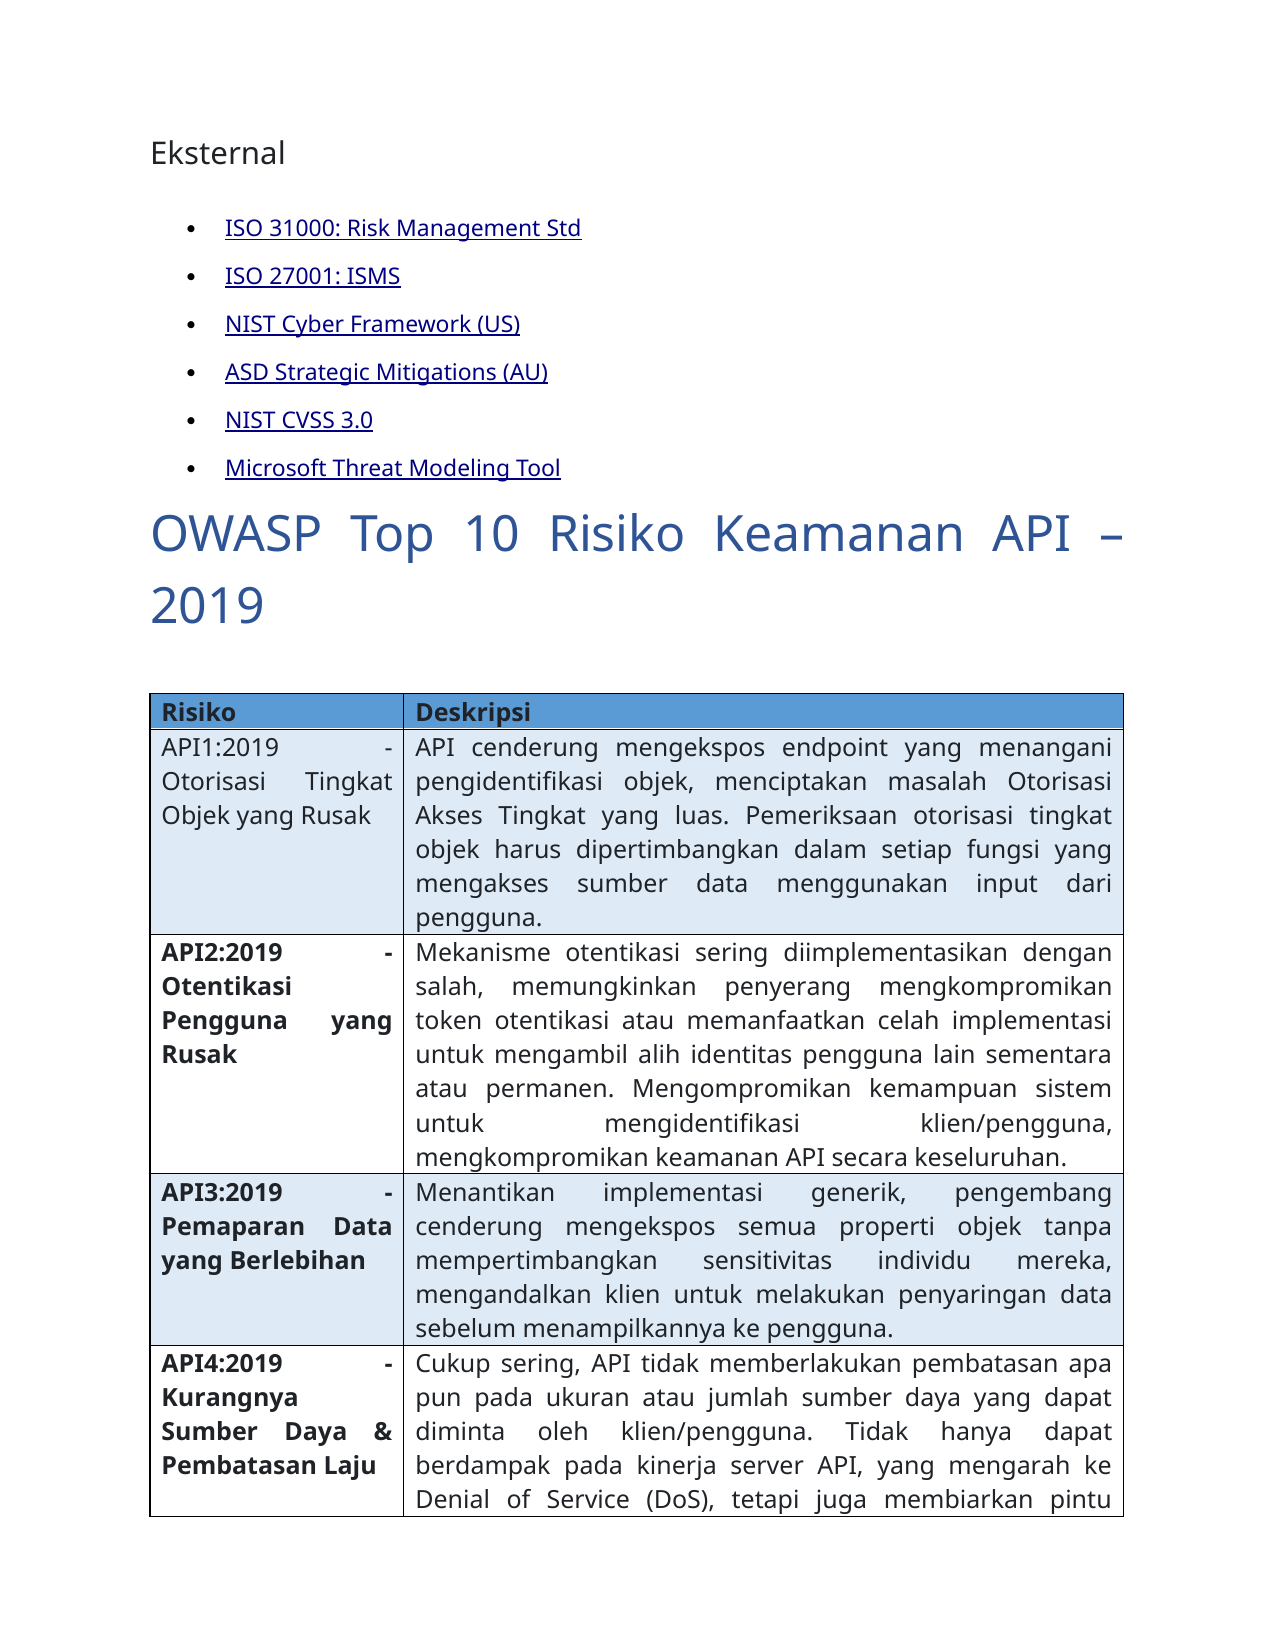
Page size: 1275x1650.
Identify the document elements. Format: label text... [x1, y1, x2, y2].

list NIST Cyber Framework (US) [187, 308, 1125, 339]
table_cell API4:2019 - Kurangnya Sumber Daya & Pembatasan Laju [151, 1346, 403, 1516]
table_cell Cukup sering, API tidak memberlakukan pembatasan apa pun pada ukuran atau jumlah sumber daya yang dapat diminta oleh klien/pengguna. Tidak hanya dapat berdampak pada kinerja server API, yang mengarah ke Denial of Service (DoS), tetapi juga membiarkan pintu [404, 1346, 1123, 1516]
table_cell API cenderung mengekspos endpoint yang menangani pengidentifikasi objek, menciptakan masalah Otorisasi Akses Tingkat yang luas. Pemeriksaan otorisasi tingkat objek harus dipertimbangkan dalam setiap fungsi yang mengakses sumber data menggunakan input dari pengguna. [404, 730, 1123, 934]
list ASD Strategic Mitigations (AU) [187, 356, 1125, 387]
list ISO 31000: Risk Management Std [187, 212, 1125, 243]
table_header Risiko [151, 694, 403, 728]
subtitle OWASP Top 10 Risiko Keamanan API – 2019 [150, 498, 1125, 638]
table_cell API2:2019 - Otentikasi Pengguna yang Rusak [151, 935, 403, 1173]
table_header Deskripsi [404, 694, 1123, 728]
list ISO 27001: ISMS [187, 260, 1125, 291]
table_cell Menantikan implementasi generik, pengembang cenderung mengekspos semua properti objek tanpa mempertimbangkan sensitivitas individu mereka, mengandalkan klien untuk melakukan penyaringan data sebelum menampilkannya ke pengguna. [404, 1174, 1123, 1345]
list NIST CVSS 3.0 [187, 404, 1125, 435]
table_cell Mekanisme otentikasi sering diimplementasikan dengan salah, memungkinkan penyerang mengkompromikan token otentikasi atau memanfaatkan celah implementasi untuk mengambil alih identitas pengguna lain sementara atau permanen. Mengompromikan kemampuan sistem untuk mengidentifikasi klien/pengguna, mengkompromikan keamanan API secara keseluruhan. [404, 935, 1123, 1173]
list Microsoft Threat Modeling Tool [187, 452, 1125, 483]
table_cell API1:2019 - Otorisasi Tingkat Objek yang Rusak [151, 730, 403, 934]
table_cell API3:2019 - Pemaparan Data yang Berlebihan [151, 1174, 403, 1345]
subtitle Eksternal [150, 131, 1125, 174]
